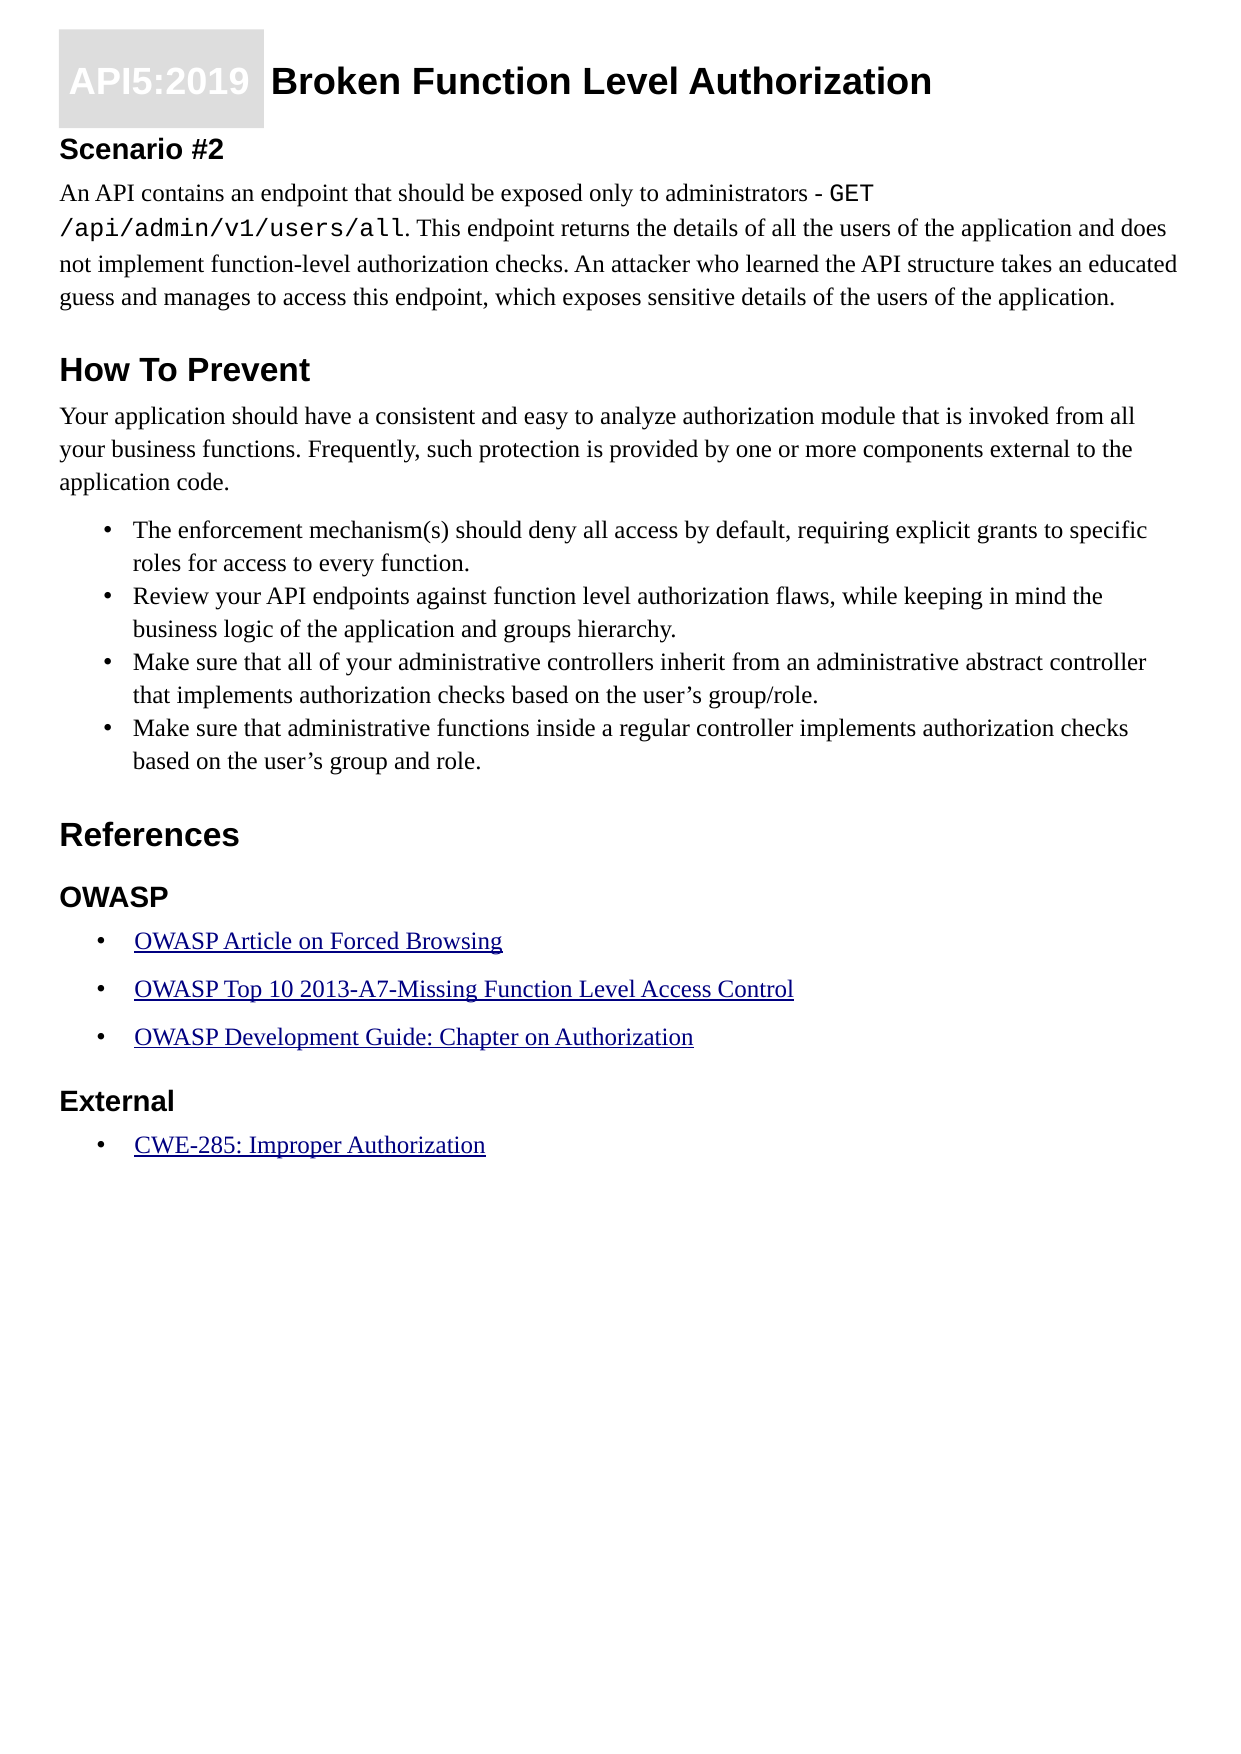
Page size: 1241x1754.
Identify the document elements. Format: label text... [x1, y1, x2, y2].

list OWASP Top 10 2013-A7-Missing Function Level Access Control [97, 974, 1181, 1003]
text Your application should have a consistent and easy to analyze authorization module that is invoked from all your business functions. Frequently, such protection is provided by one or more components external to the application code. [59, 401, 1181, 496]
list OWASP Development Guide: Chapter on Authorization [97, 1022, 1181, 1050]
list Make sure that all of your administrative controllers inherit from an administrative abstract controller that implements authorization checks based on the user’s group/role. [103, 647, 1181, 709]
list The enforcement mechanism(s) should deny all access by default, requiring explicit grants to specific roles for access to every function. [103, 515, 1181, 577]
subtitle References [59, 814, 1181, 853]
list OWASP Article on Forced Browsing [97, 926, 1181, 955]
list Make sure that administrative functions inside a regular controller implements authorization checks based on the user’s group and role. [103, 713, 1181, 775]
subtitle Scenario #2 [59, 132, 1181, 166]
subtitle OWASP [59, 880, 1181, 914]
subtitle How To Prevent [59, 350, 1181, 389]
list Review your API endpoints against function level authorization flaws, while keeping in mind the business logic of the application and groups hierarchy. [103, 581, 1181, 643]
list CWE-285: Improper Authorization [97, 1130, 1181, 1159]
subtitle External [59, 1084, 1181, 1118]
text An API contains an endpoint that should be exposed only to administrators - GET /api/admin/v1/users/all. This endpoint returns the details of all the users of the application and does not implement function-level authorization checks. An attacker who learned the API structure takes an educated guess and manages to access this endpoint, which exposes sensitive details of the users of the application. [59, 178, 1181, 310]
